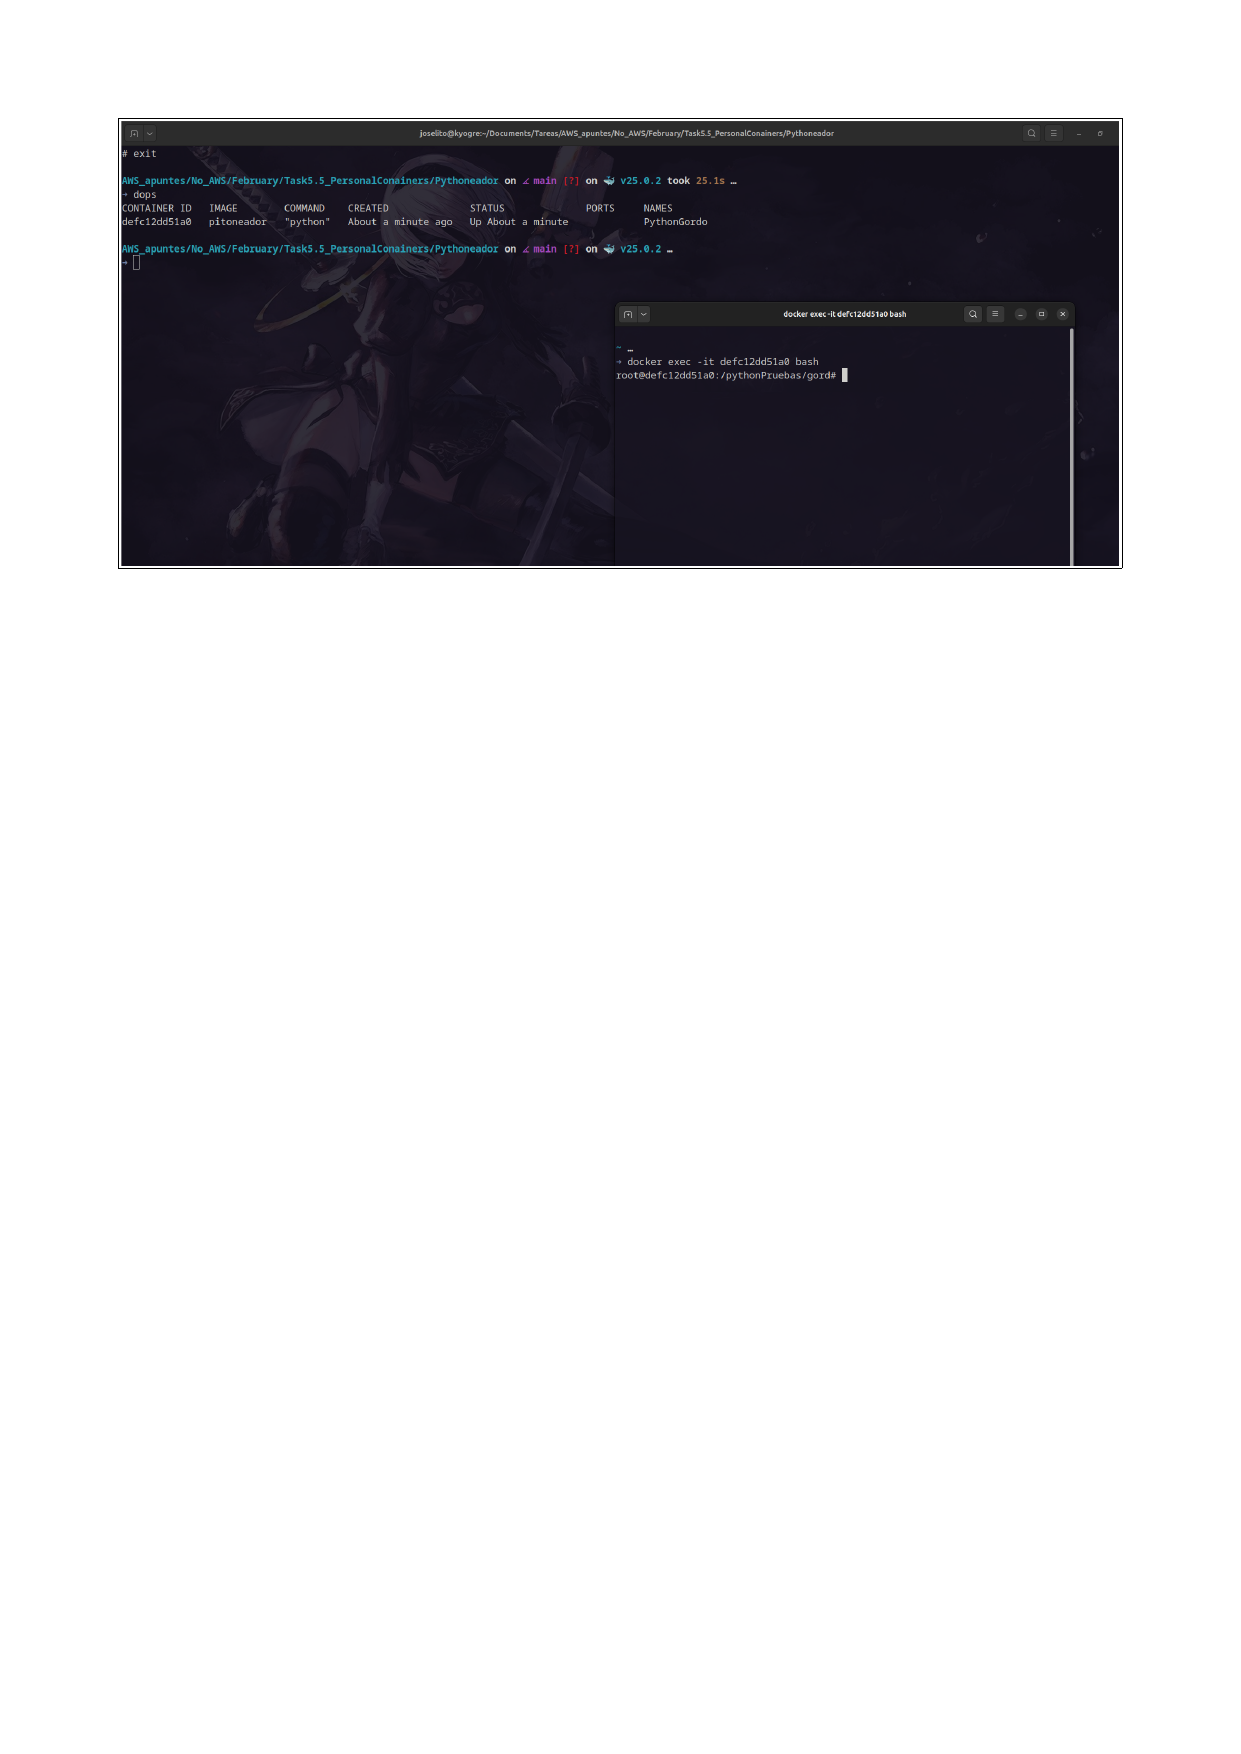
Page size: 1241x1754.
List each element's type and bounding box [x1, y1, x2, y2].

picture [121, 121, 1119, 566]
